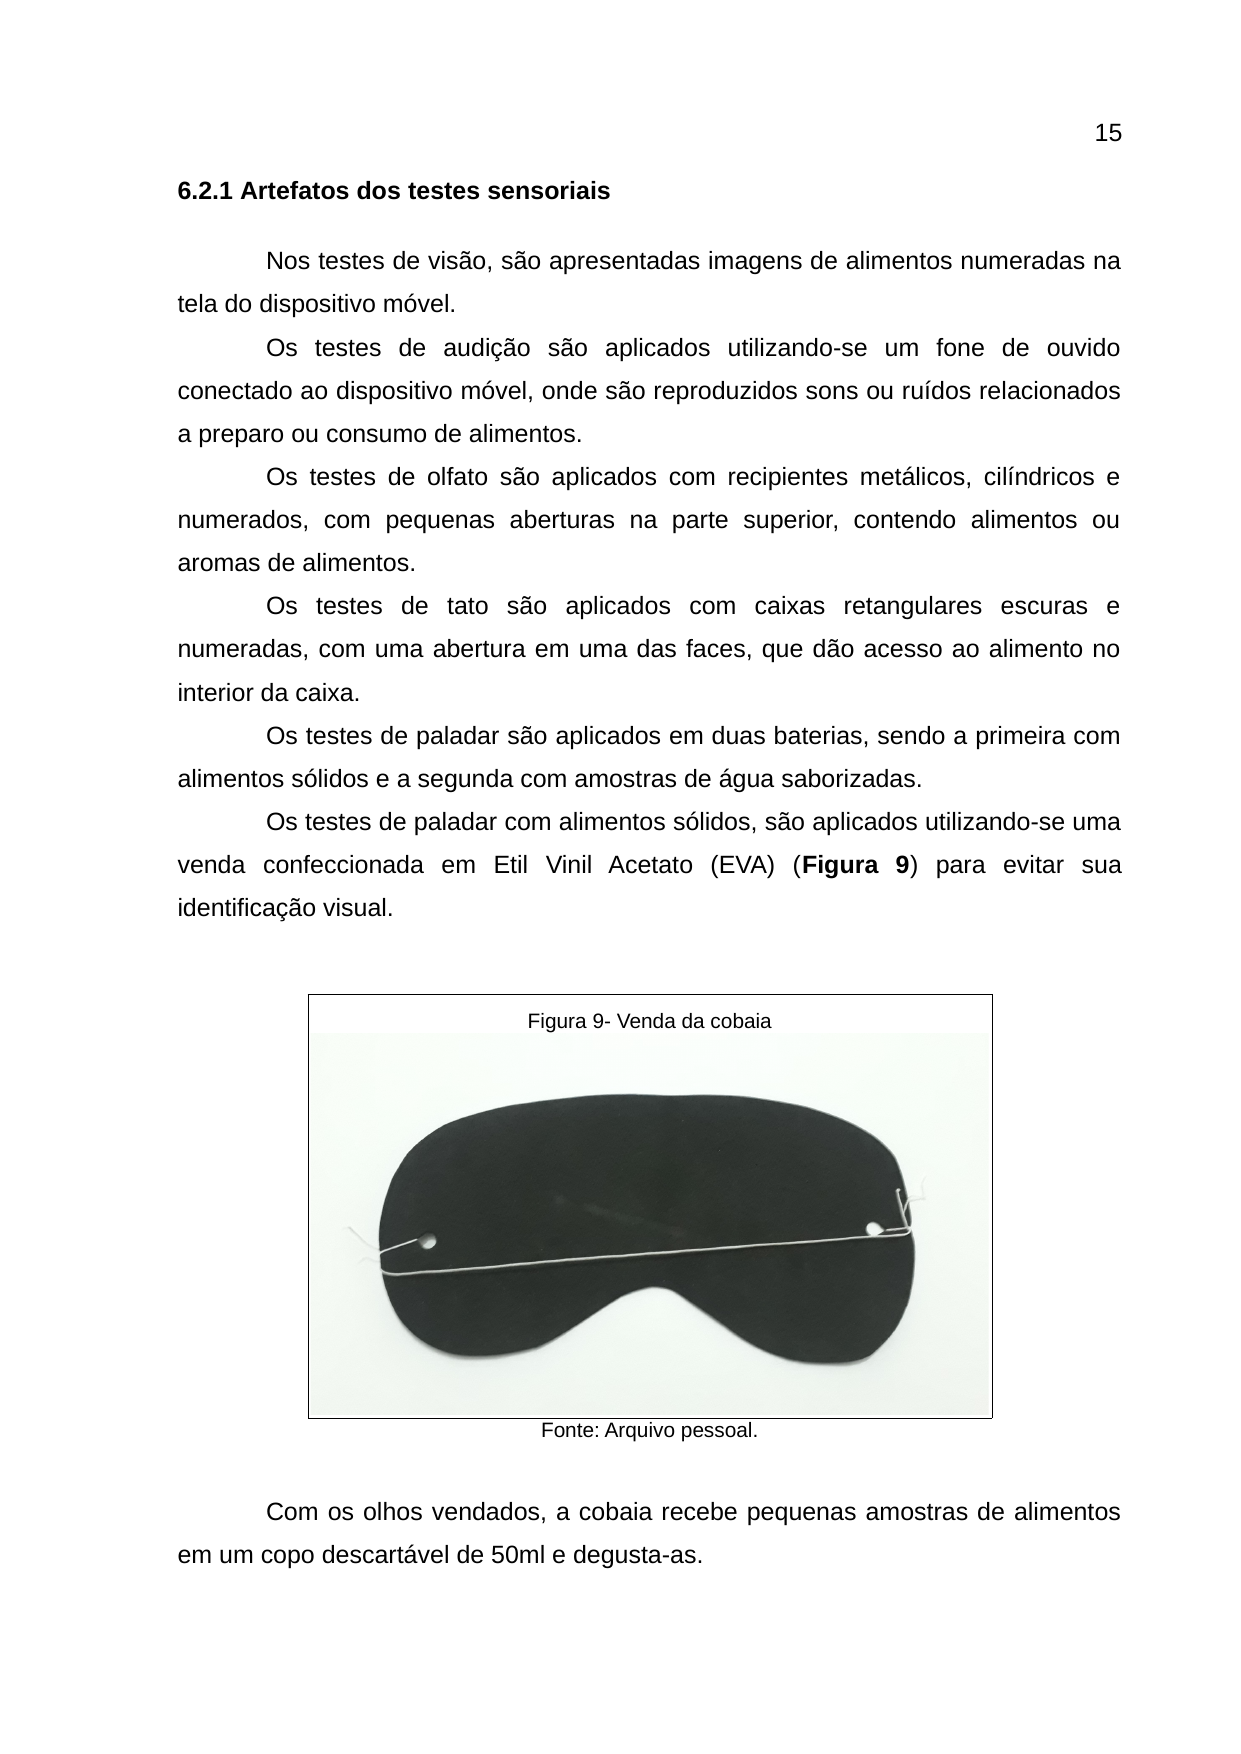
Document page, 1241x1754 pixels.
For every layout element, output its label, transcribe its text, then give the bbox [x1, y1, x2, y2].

picture [310, 1033, 989, 1415]
text Os testes de tato são aplicados com caixas retangulares escuras e numeradas, com uma abertura em uma das faces, que dão acesso ao alimento no interior da caixa. [177, 591, 1122, 706]
text Figura 9- Venda da cobaia [311, 1009, 989, 1033]
text Os testes de olfato são aplicados com recipientes metálicos, cilíndricos e numerados, com pequenas aberturas na parte superior, contendo alimentos ou aromas de alimentos. [177, 462, 1122, 577]
text Nos testes de visão, são apresentadas imagens de alimentos numeradas na tela do dispositivo móvel. [177, 246, 1122, 318]
text Com os olhos vendados, a cobaia recebe pequenas amostras de alimentos em um copo descartável de 50ml e degusta-as. [177, 1497, 1122, 1569]
text Fonte: Arquivo pessoal. [177, 995, 1122, 1442]
text Os testes de paladar com alimentos sólidos, são aplicados utilizando-se uma venda confeccionada em Etil Vinil Acetato (EVA) (Figura 9) para evitar sua identificação visual. [177, 807, 1122, 922]
text Os testes de audição são aplicados utilizando-se um fone de ouvido conectado ao dispositivo móvel, onde são reproduzidos sons ou ruídos relacionados a preparo ou consumo de alimentos. [177, 333, 1122, 448]
subtitle Artefatos dos testes sensoriais [177, 176, 1122, 205]
text Os testes de paladar são aplicados em duas baterias, sendo a primeira com alimentos sólidos e a segunda com amostras de água saborizadas. [177, 721, 1122, 793]
